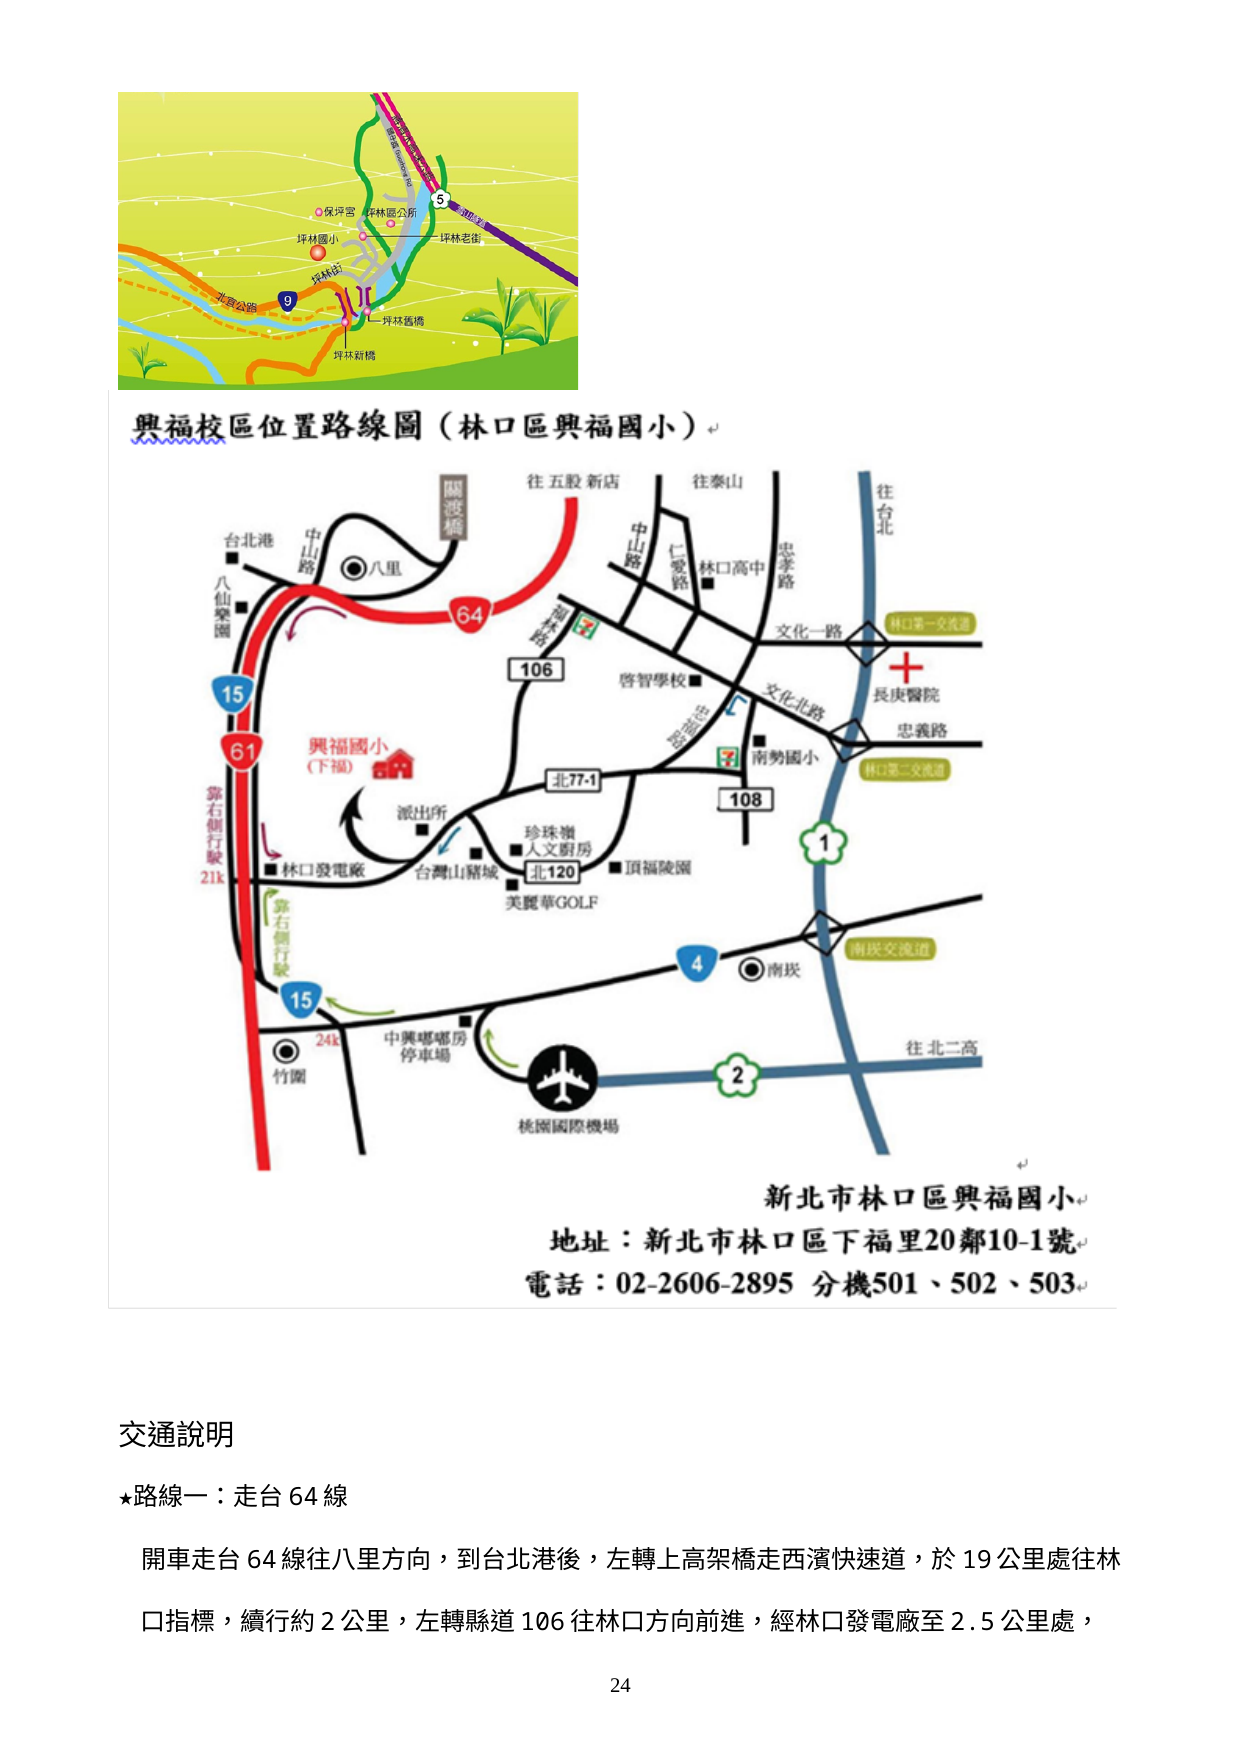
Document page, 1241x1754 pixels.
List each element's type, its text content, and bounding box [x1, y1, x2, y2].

table_cell 交通說明 ★路線一：走台64線 開車走台64線往八里方向，到台北港後，左轉上高架橋走西濱快速道，於19公里處往林口指標，續行約2公里，左轉縣道106往林口方向前進，經林口發電廠至2.5公里處， [107, 1391, 1133, 1641]
table_header [107, 391, 1133, 1391]
